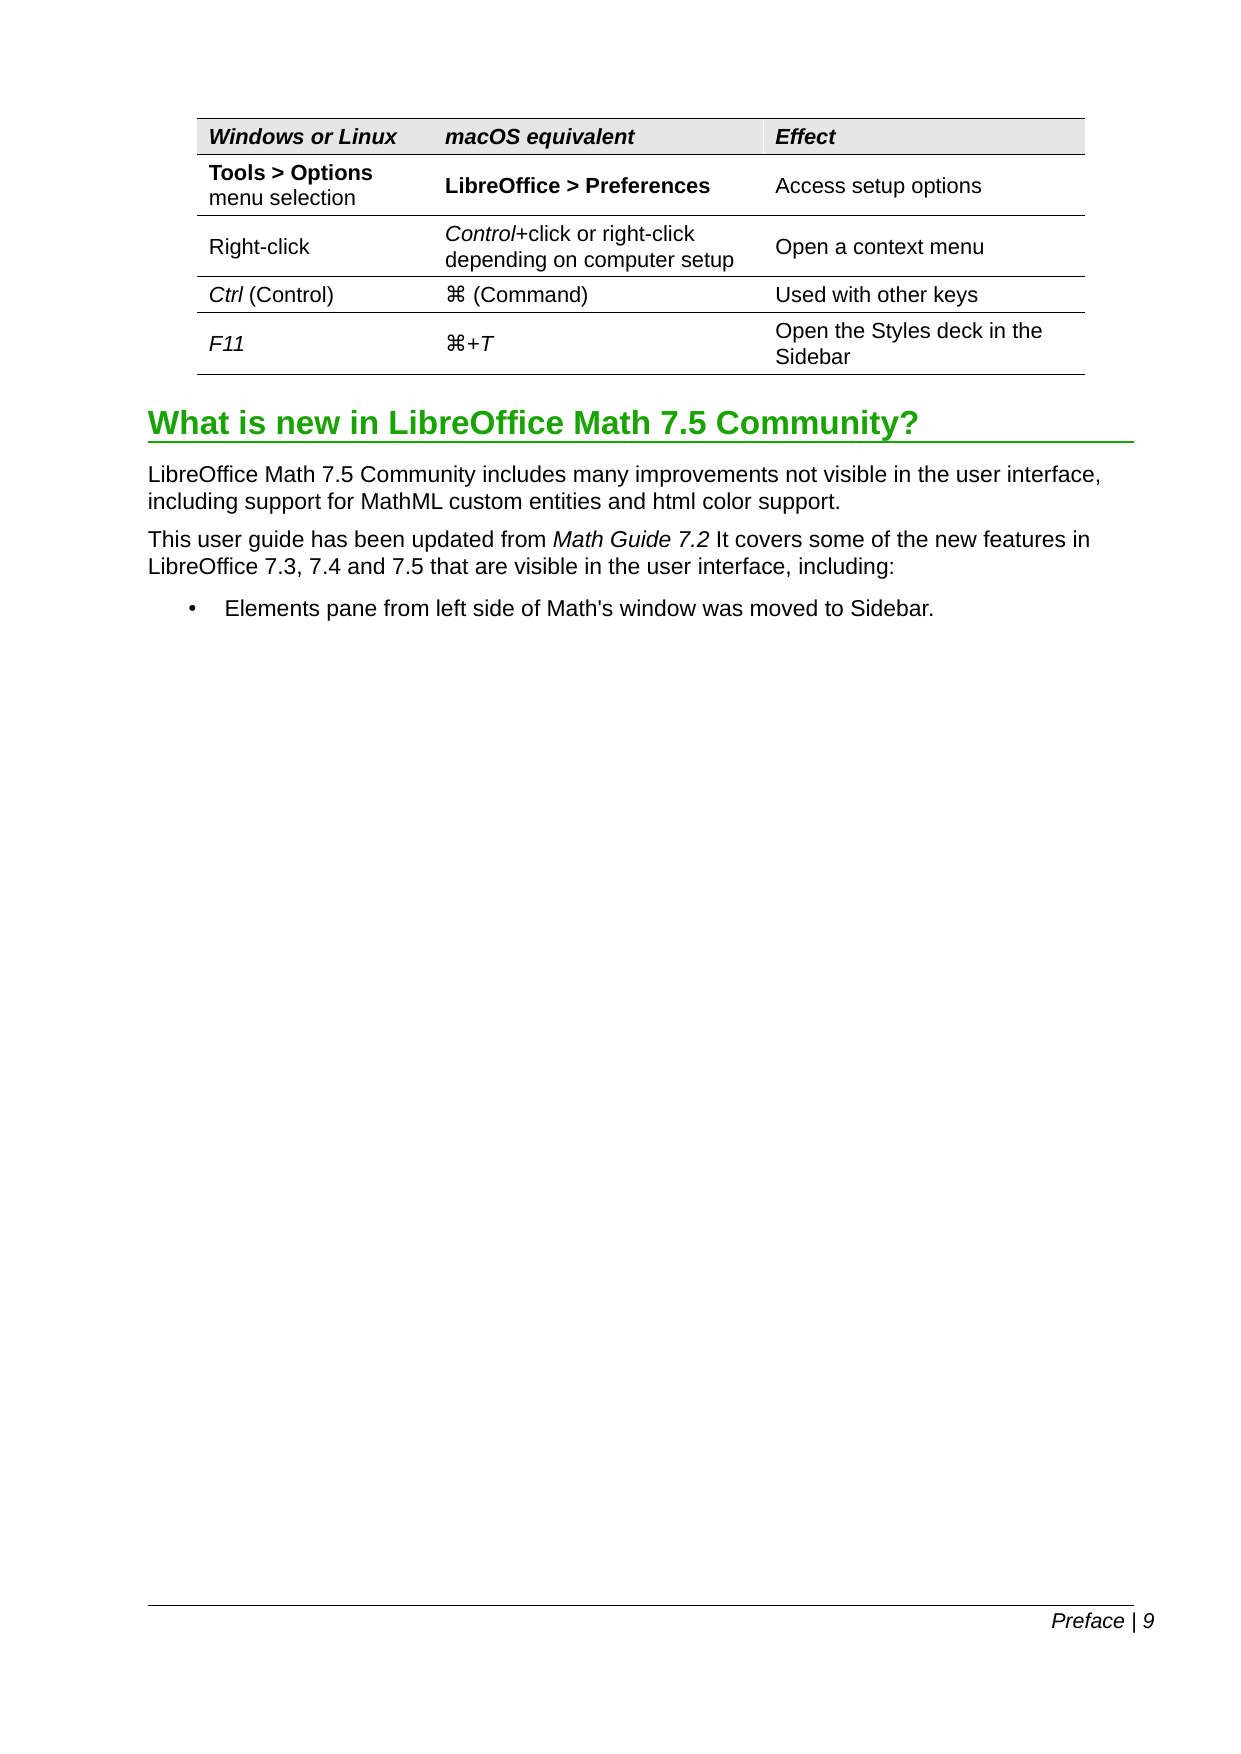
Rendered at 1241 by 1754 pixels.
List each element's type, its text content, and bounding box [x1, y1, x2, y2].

table_cell LibreOffice > Preferences [433, 155, 763, 215]
table_cell ⌘+T [433, 313, 763, 373]
text This user guide has been updated from Math Guide 7.2 It covers some of the new features in LibreOffice 7.3, 7.4 and 7.5 that are visible in the user interface, including: [148, 526, 1134, 579]
table_cell Control+click or right-click depending on computer setup [433, 216, 763, 276]
table_cell Ctrl (Control) [197, 277, 433, 312]
table_cell Access setup options [764, 155, 1085, 215]
text LibreOffice Math 7.5 Community includes many improvements not visible in the user interface, including support for MathML custom entities and html color support. [148, 461, 1134, 514]
table_cell F11 [197, 313, 433, 373]
table_header Windows or Linux [197, 119, 433, 154]
table_cell Open the Styles deck in the Sidebar [764, 313, 1085, 373]
table_cell Right-click [197, 216, 433, 276]
subtitle What is new in LibreOffice Math 7.5 Community? [148, 403, 1134, 441]
table_cell ⌘ (Command) [433, 277, 763, 312]
table_cell Tools > Options menu selection [197, 155, 433, 215]
table_header Effect [764, 119, 1085, 154]
list Elements pane from left side of Math's window was moved to Sidebar. [185, 592, 1134, 624]
table_cell Open a context menu [764, 216, 1085, 276]
table_header macOS equivalent [433, 119, 763, 154]
table_cell Used with other keys [764, 277, 1085, 312]
